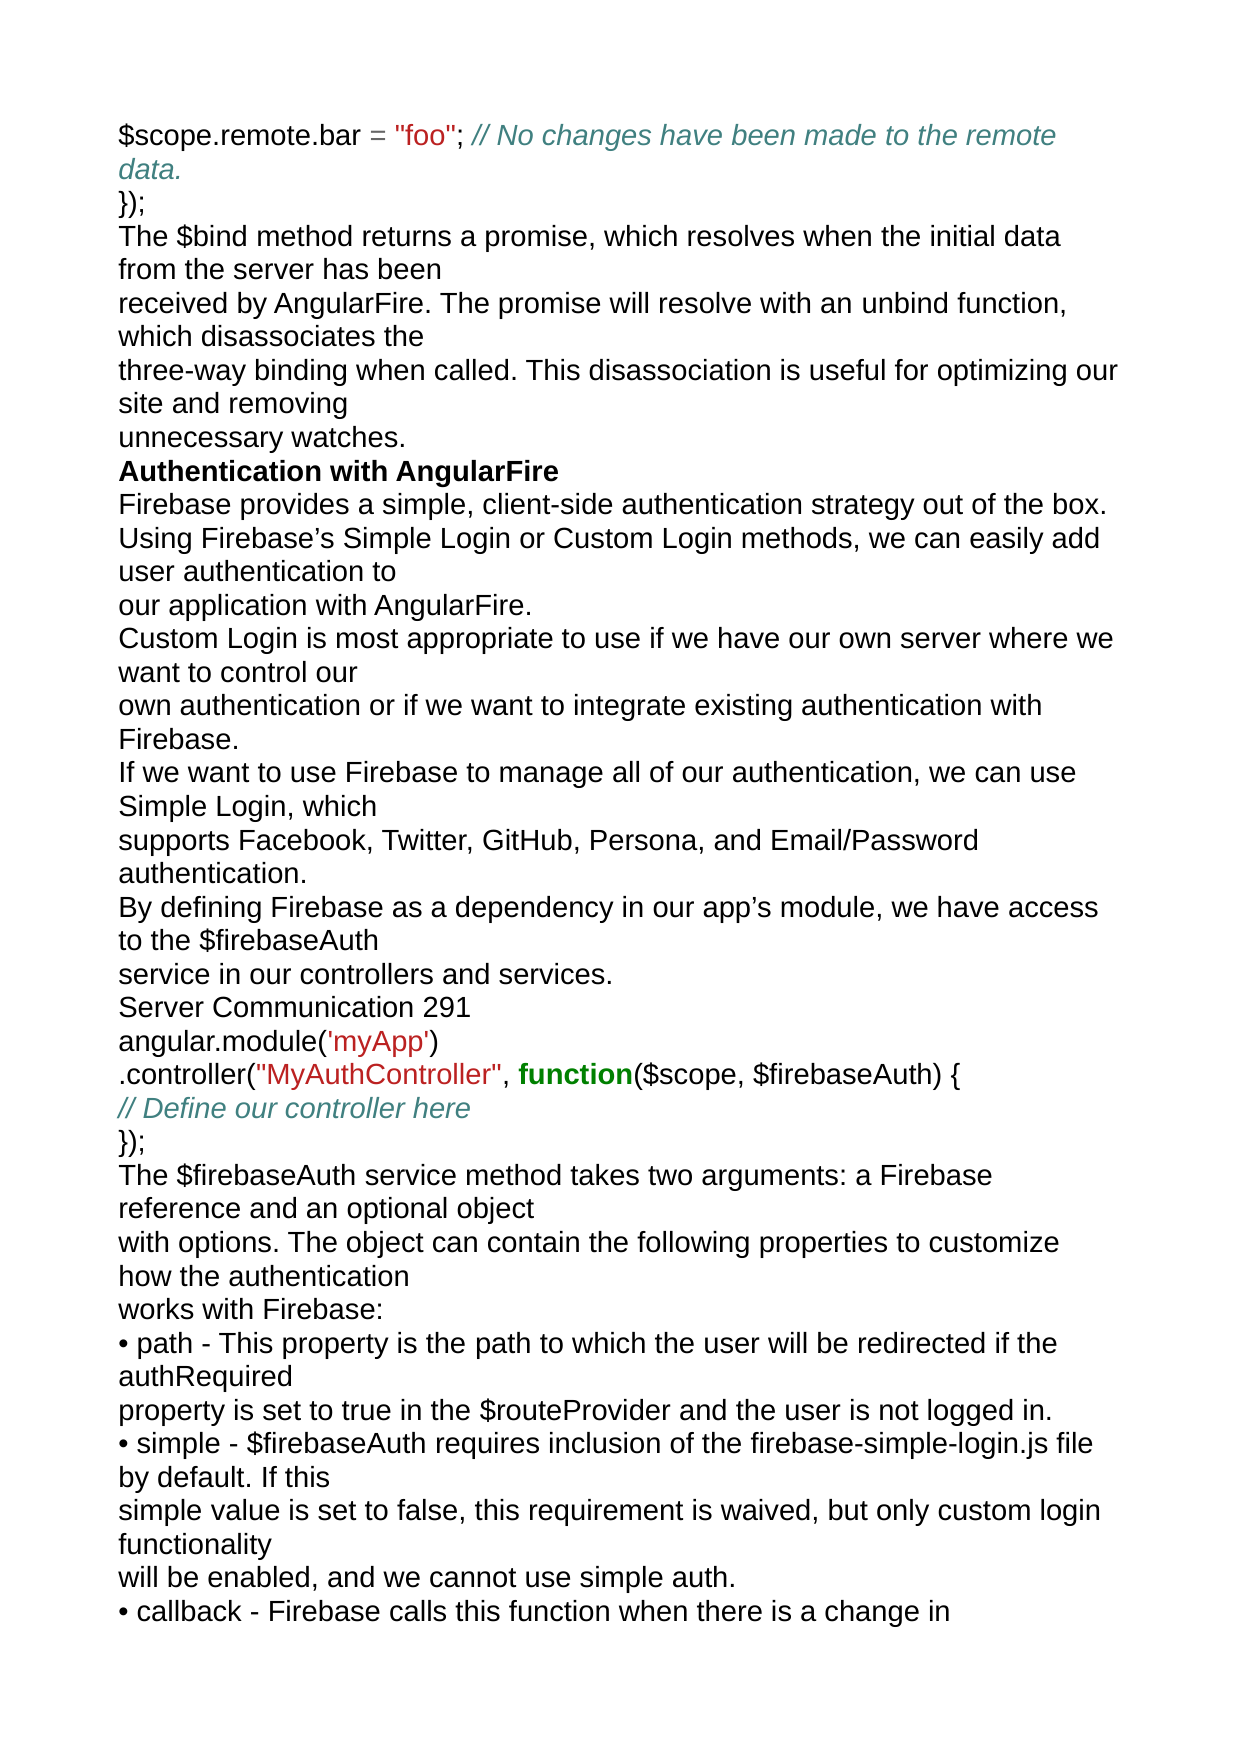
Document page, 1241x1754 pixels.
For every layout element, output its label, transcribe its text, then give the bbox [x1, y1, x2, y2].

text simple value is set to false, this requirement is waived, but only custom login functionality [118, 1493, 1122, 1560]
text $scope.remote.bar = "foo"; // No changes have been made to the remote data. [118, 118, 1122, 185]
text our application with AngularFire. [118, 588, 1122, 621]
text supports Facebook, Twitter, GitHub, Persona, and Email/Password authentication. [118, 822, 1122, 889]
text with options. The object can contain the following properties to customize how the authentication [118, 1225, 1122, 1292]
text The $bind method returns a promise, which resolves when the initial data from the server has been [118, 219, 1122, 286]
text received by AngularFire. The promise will resolve with an unbind function, which disassociates the [118, 286, 1122, 353]
text • callback - Firebase calls this function when there is a change in [118, 1594, 1122, 1627]
text The $firebaseAuth service method takes two arguments: a Firebase reference and an optional object [118, 1158, 1122, 1225]
text • simple - $firebaseAuth requires inclusion of the firebase-simple-login.js file by default. If this [118, 1426, 1122, 1493]
text }); [118, 1124, 1122, 1158]
text }); [118, 185, 1122, 219]
text Firebase provides a simple, client-side authentication strategy out of the box. [118, 487, 1122, 521]
text works with Firebase: [118, 1292, 1122, 1326]
text three-way binding when called. This disassociation is useful for optimizing our site and removing [118, 353, 1122, 420]
text If we want to use Firebase to manage all of our authentication, we can use Simple Login, which [118, 755, 1122, 822]
text Using Firebase’s Simple Login or Custom Login methods, we can easily add user authentication to [118, 521, 1122, 588]
text // Define our controller here [118, 1091, 1122, 1124]
text Server Communication 291 [118, 990, 1122, 1024]
text unnecessary watches. [118, 420, 1122, 453]
text By defining Firebase as a dependency in our app’s module, we have access to the $firebaseAuth [118, 889, 1122, 957]
text will be enabled, and we cannot use simple auth. [118, 1560, 1122, 1594]
text service in our controllers and services. [118, 957, 1122, 990]
text Authentication with AngularFire [118, 453, 1122, 487]
text own authentication or if we want to integrate existing authentication with Firebase. [118, 688, 1122, 755]
text • path - This property is the path to which the user will be redirected if the authRequired [118, 1326, 1122, 1393]
text angular.module('myApp') [118, 1024, 1122, 1057]
text .controller("MyAuthController", function($scope, $firebaseAuth) { [118, 1057, 1122, 1091]
text Custom Login is most appropriate to use if we have our own server where we want to control our [118, 621, 1122, 688]
text property is set to true in the $routeProvider and the user is not logged in. [118, 1393, 1122, 1426]
